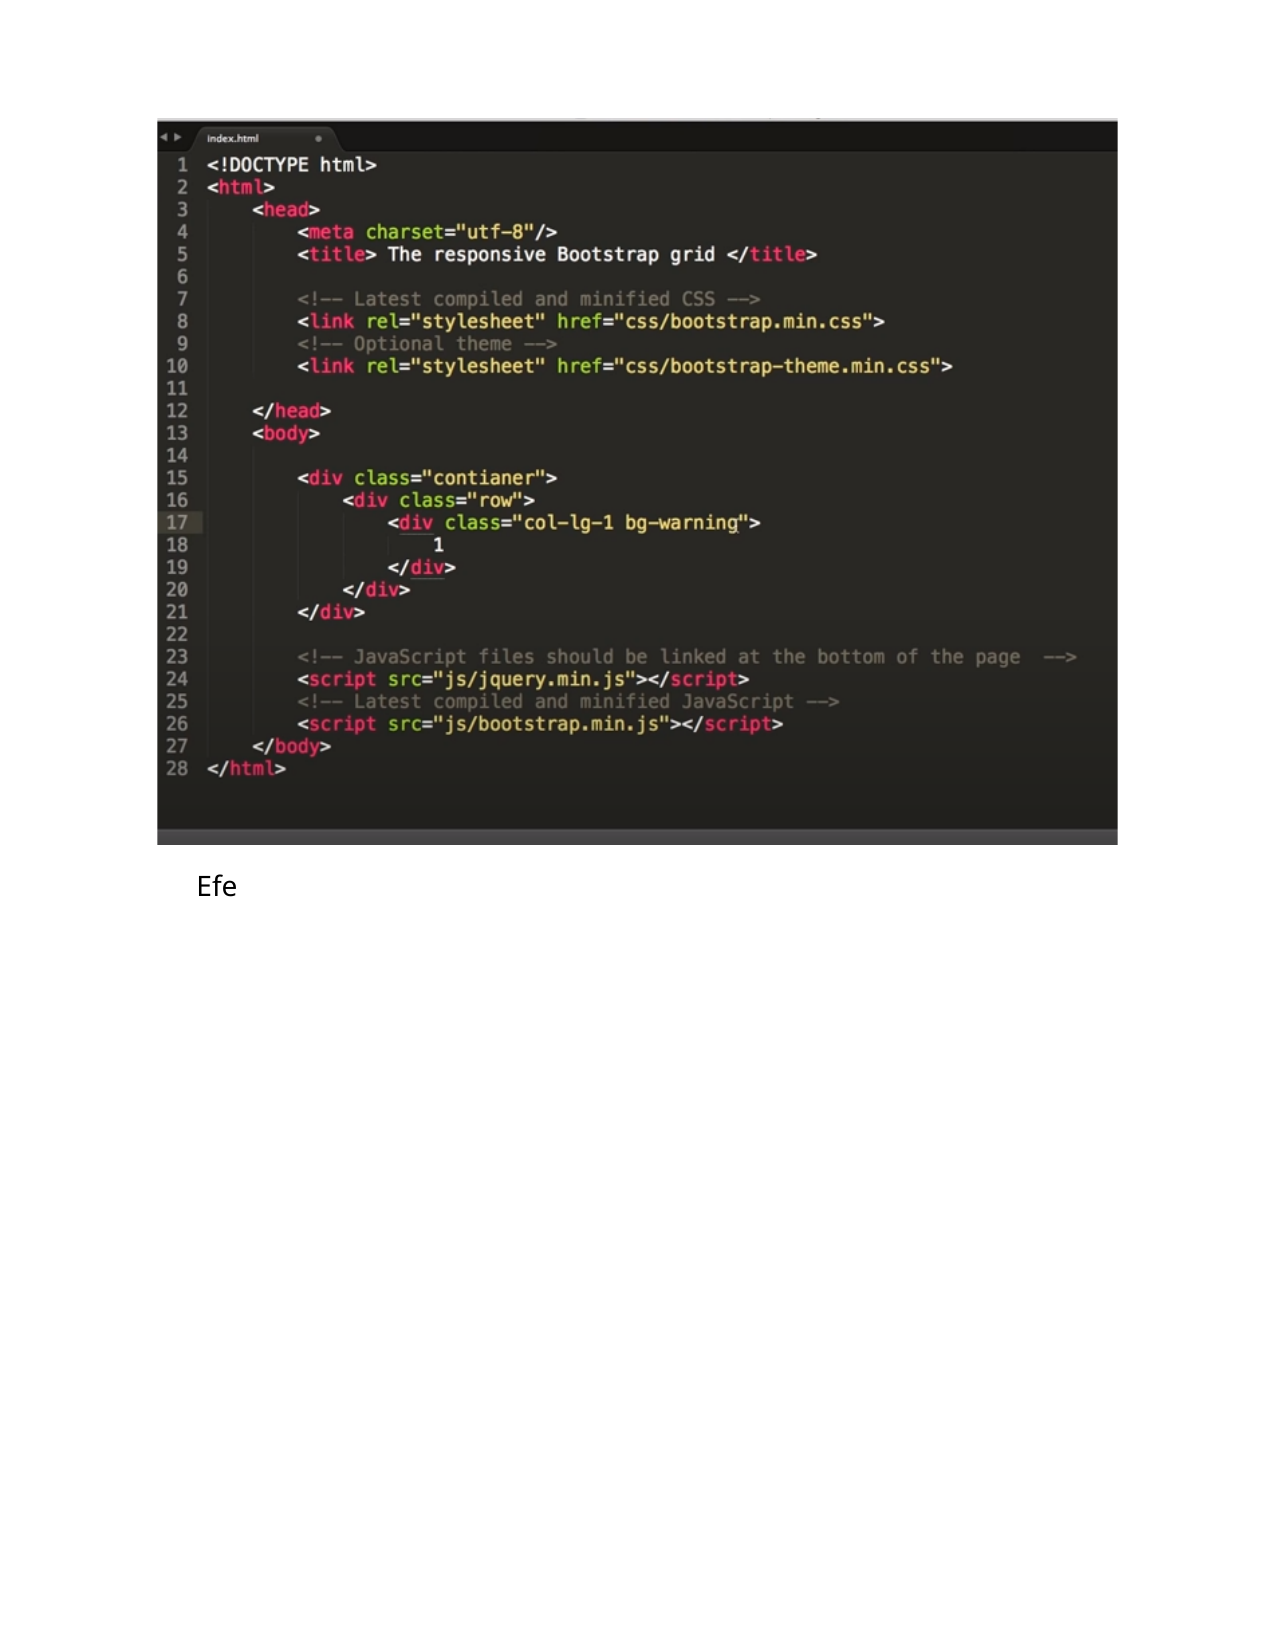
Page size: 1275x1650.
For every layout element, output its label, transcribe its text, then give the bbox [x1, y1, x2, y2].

text Efe [196, 118, 1157, 905]
picture [157, 118, 1118, 845]
